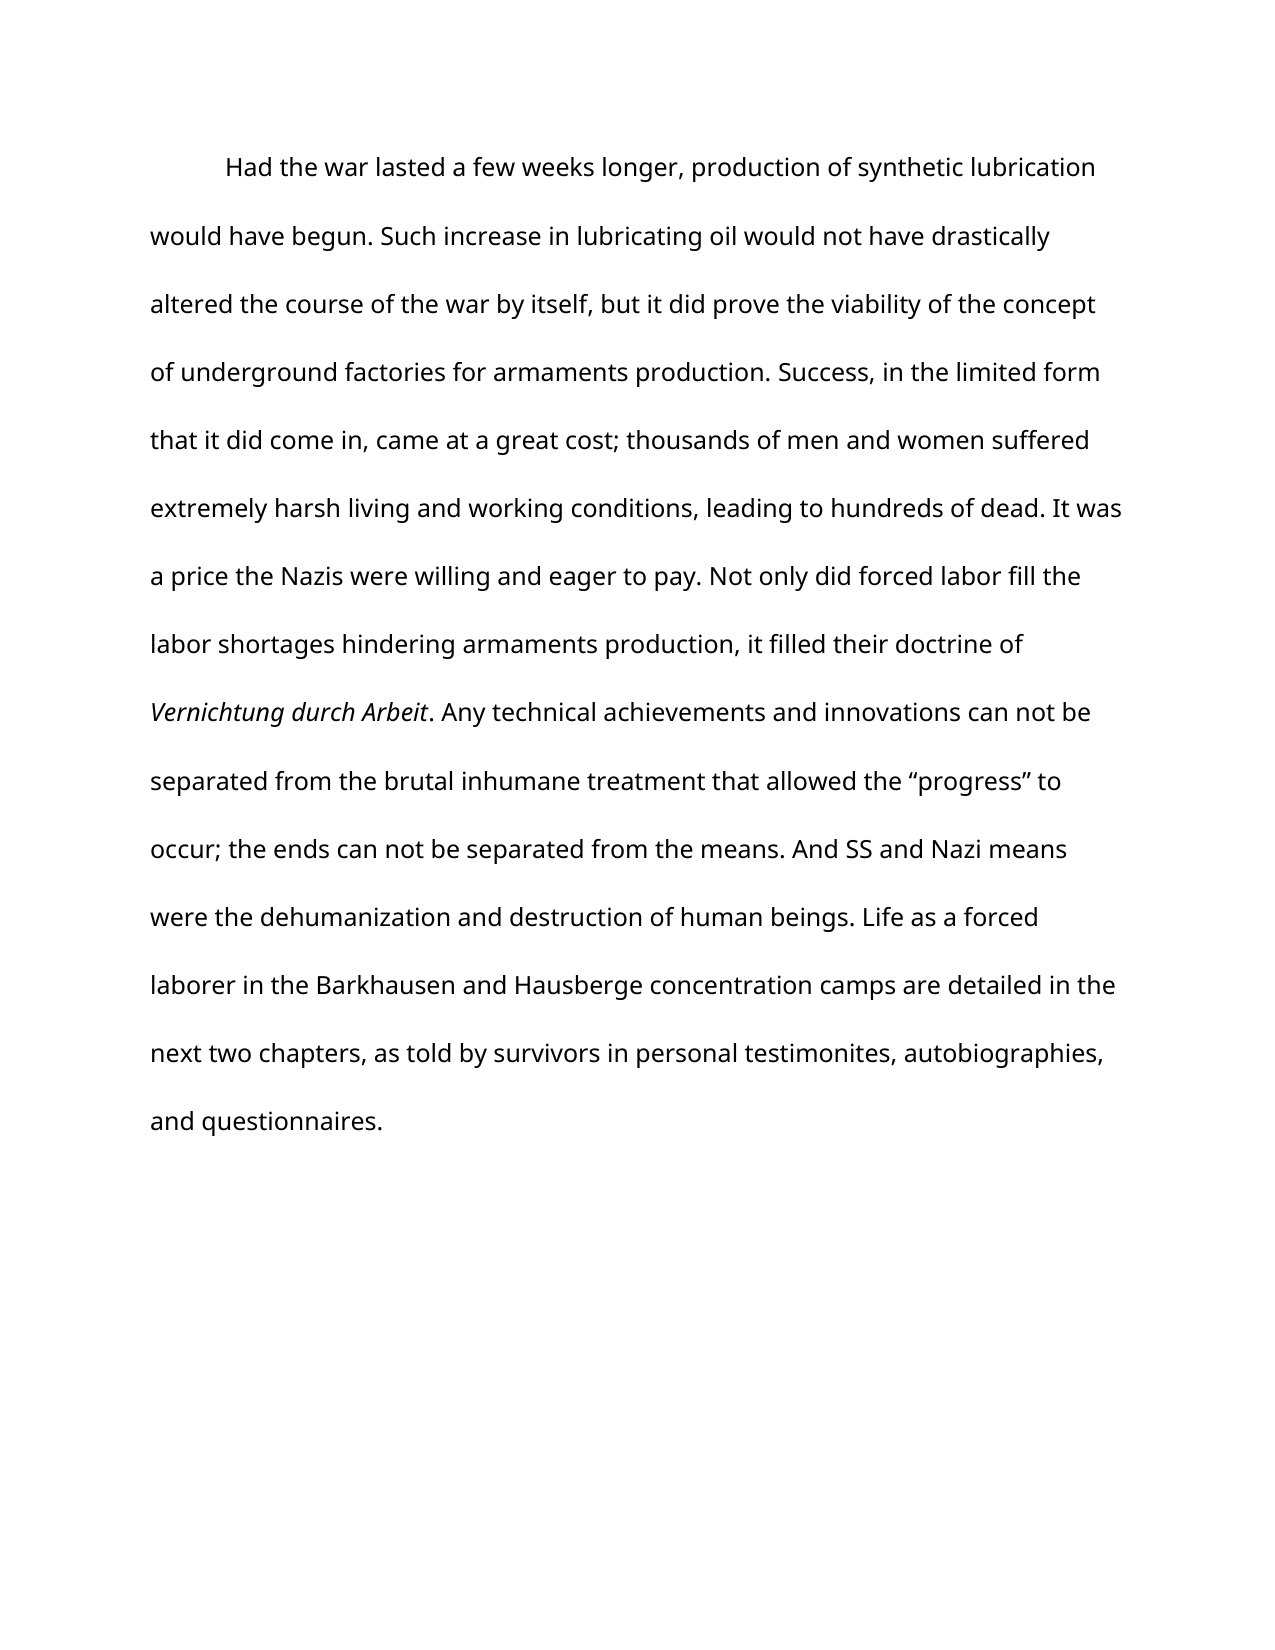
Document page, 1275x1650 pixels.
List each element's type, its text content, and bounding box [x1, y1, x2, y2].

text Had the war lasted a few weeks longer, production of synthetic lubrication would have begun. Such increase in lubricating oil would not have drastically altered the course of the war by itself, but it did prove the viability of the concept of underground factories for armaments production. Success, in the limited form that it did come in, came at a great cost; thousands of men and women suffered extremely harsh living and working conditions, leading to hundreds of dead. It was a price the Nazis were willing and eager to pay. Not only did forced labor fill the labor shortages hindering armaments production, it filled their doctrine of Vernichtung durch Arbeit. Any technical achievements and innovations can not be separated from the brutal inhumane treatment that allowed the “progress” to occur; the ends can not be separated from the means. And SS and Nazi means were the dehumanization and destruction of human beings. Life as a forced laborer in the Barkhausen and Hausberge concentration camps are detailed in the next two chapters, as told by survivors in personal testimonites, autobiographies, and questionnaires. [150, 150, 1125, 1138]
